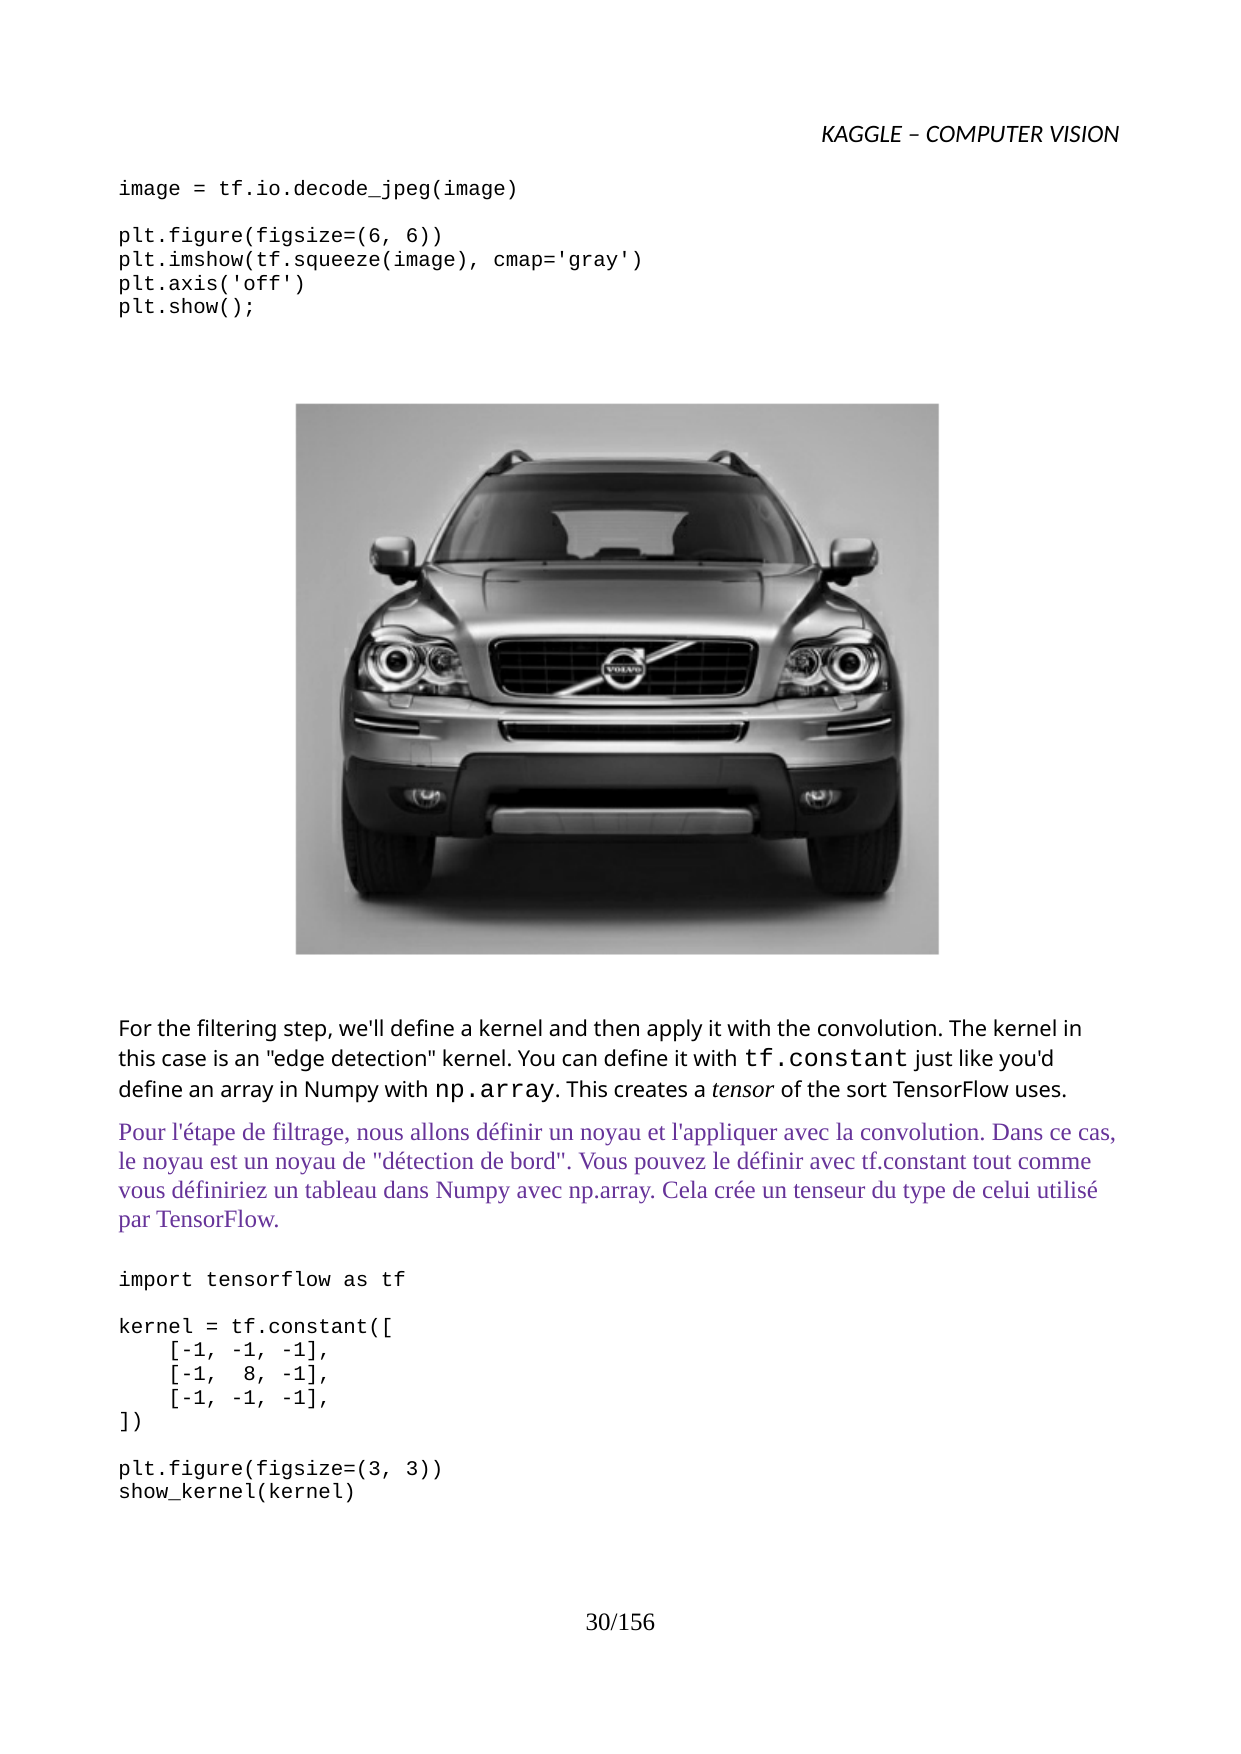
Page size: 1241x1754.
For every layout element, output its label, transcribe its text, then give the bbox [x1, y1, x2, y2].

text plt.axis('off') [118, 273, 1122, 296]
text [-1, -1, -1], [118, 1339, 1122, 1363]
text Pour l'étape de filtrage, nous allons définir un noyau et l'appliquer avec la convolution. Dans ce cas, le noyau est un noyau de "détection de bord". Vous pouvez le définir avec tf.constant tout comme vous définiriez un tableau dans Numpy avec np.array. Cela crée un tenseur du type de celui utilisé par TensorFlow. [118, 1117, 1122, 1232]
text image = tf.io.decode_jpeg(image) [118, 178, 1122, 202]
text [-1, 8, -1], [118, 1363, 1122, 1387]
text plt.figure(figsize=(3, 3)) [118, 1458, 1122, 1481]
text import tensorflow as tf [118, 1268, 1122, 1292]
picture [279, 390, 961, 972]
text plt.imshow(tf.squeeze(image), cmap='gray') [118, 249, 1122, 273]
text plt.show(); [118, 296, 1122, 320]
text For the filtering step, we'll define a kernel and then apply it with the convolution. The kernel in this case is an "edge detection" kernel. You can define it with tf.constant just like you'd define an array in Numpy with np.array. This creates a tensor of the sort TensorFlow uses. [118, 1013, 1122, 1105]
text ]) [118, 1410, 1122, 1434]
text plt.figure(figsize=(6, 6)) [118, 225, 1122, 249]
text show_kernel(kernel) [118, 1481, 1122, 1505]
text [-1, -1, -1], [118, 1387, 1122, 1410]
text kernel = tf.constant([ [118, 1316, 1122, 1339]
